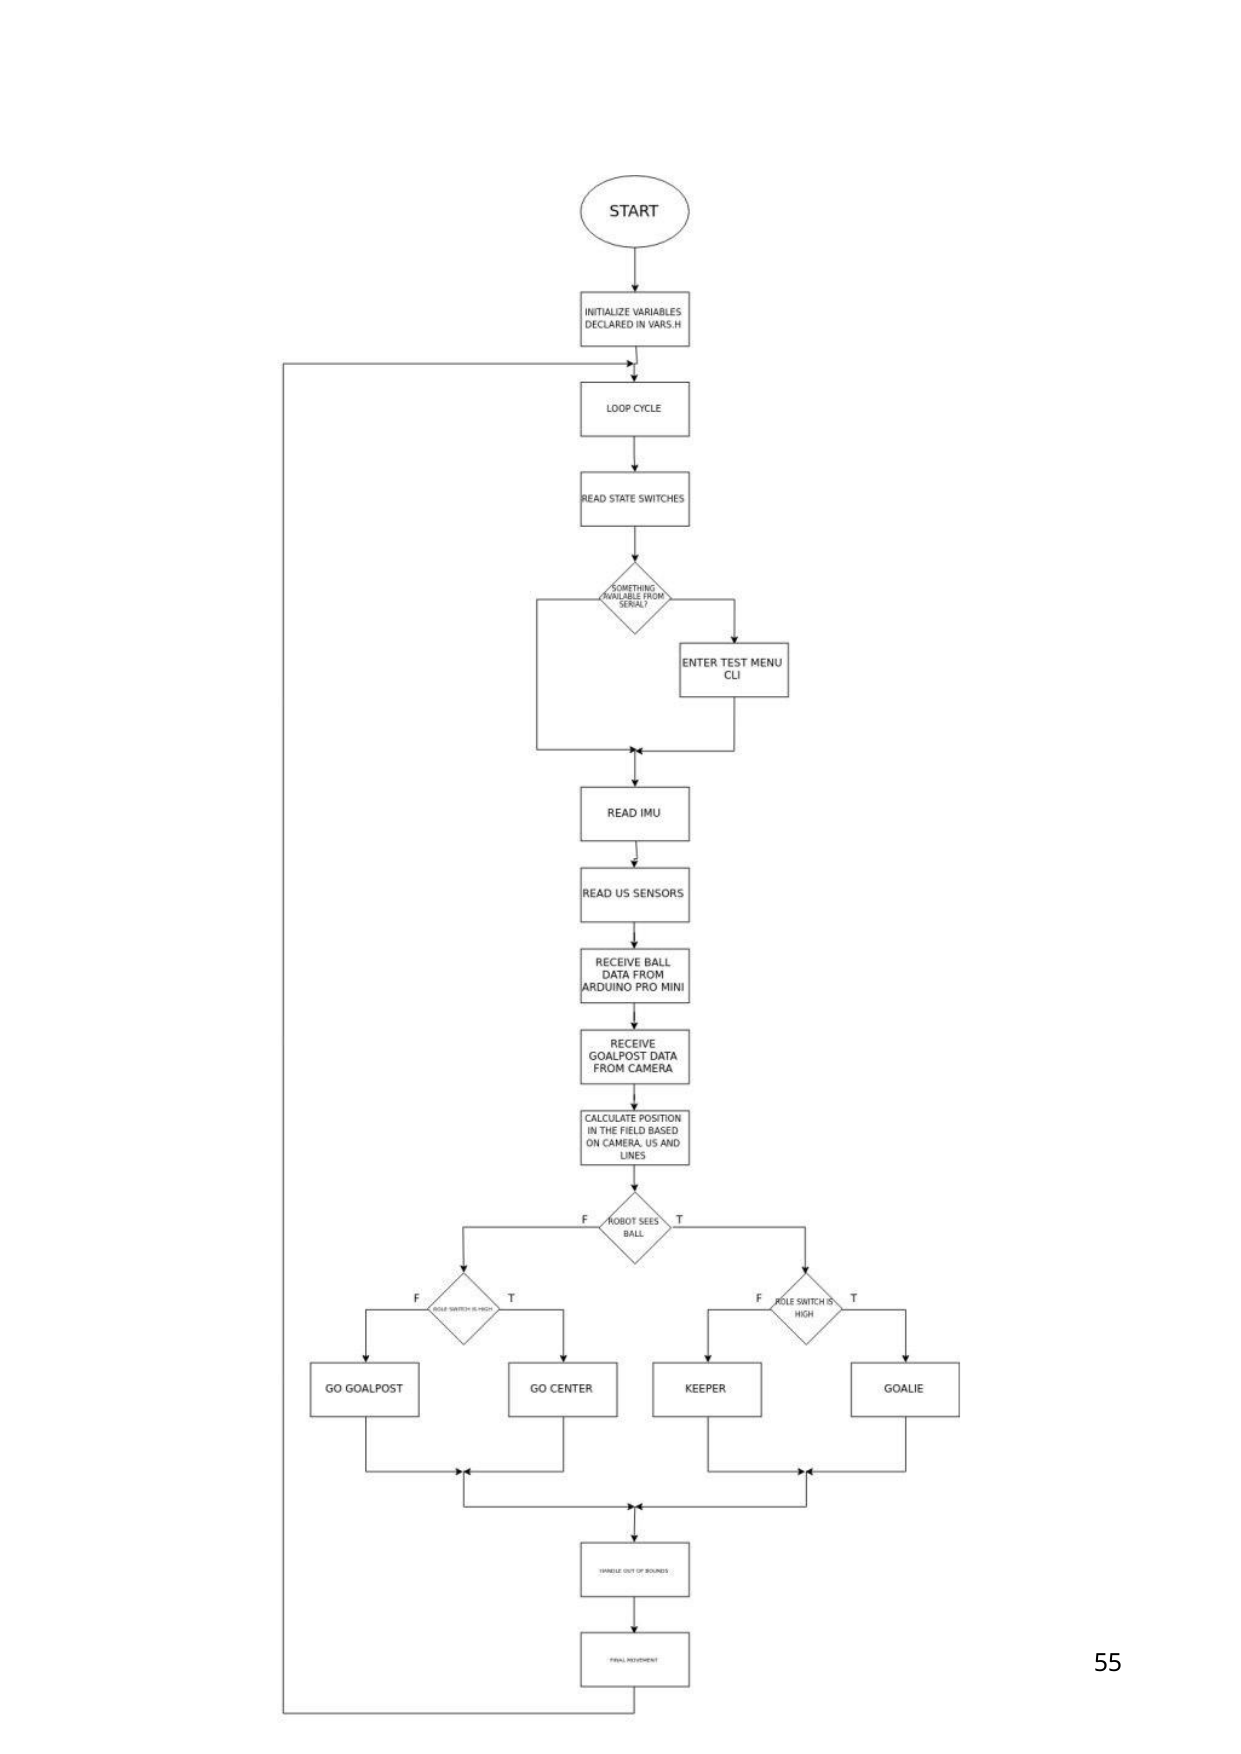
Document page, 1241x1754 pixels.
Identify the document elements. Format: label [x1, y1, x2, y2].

picture [277, 175, 961, 1723]
